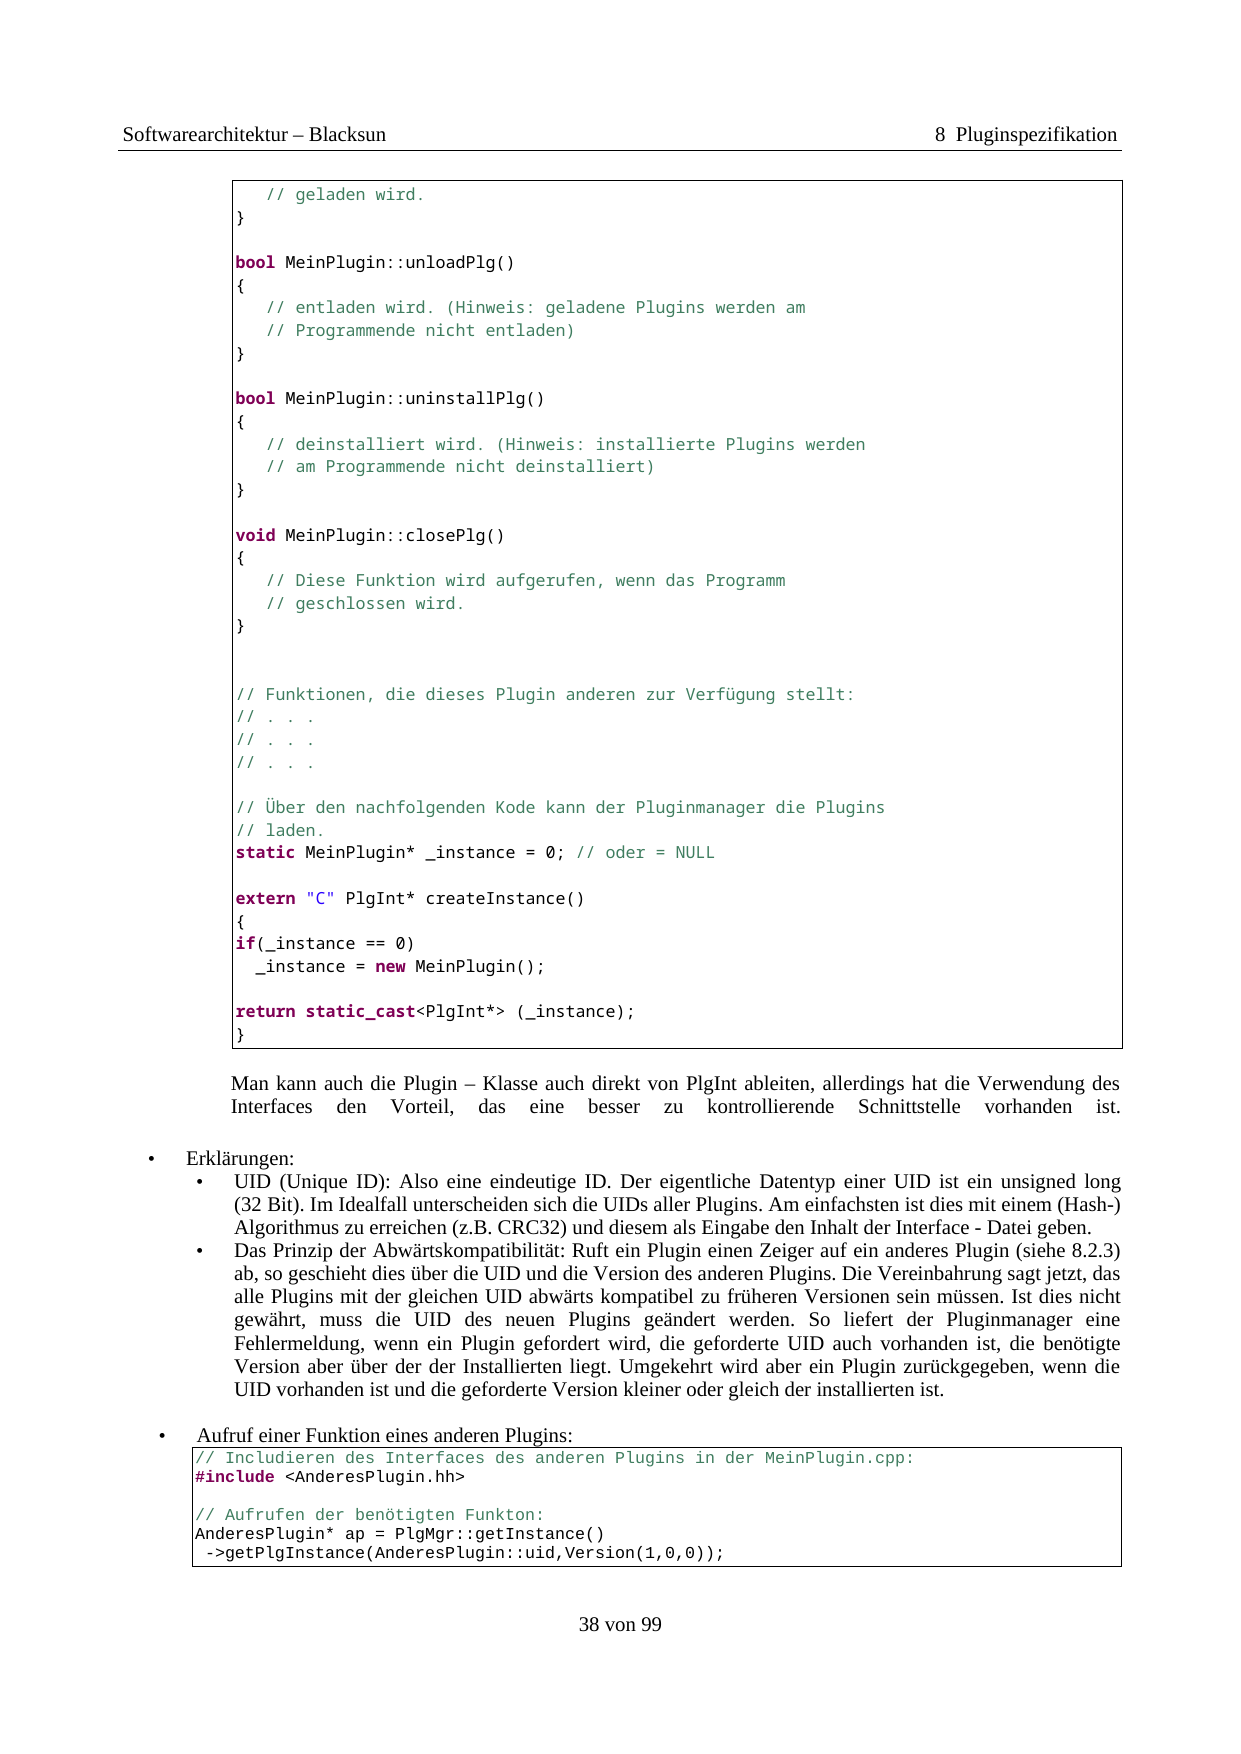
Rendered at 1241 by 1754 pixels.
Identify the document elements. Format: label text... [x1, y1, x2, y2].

list Man kann auch die Plugin – Klasse auch direkt von PlgInt ableiten, allerdings hat die Verwendung des Interfaces den Vorteil, das eine besser zu kontrollierende Schnittstelle vorhanden ist. [193, 1072, 1122, 1146]
list UID (Unique ID): Also eine eindeutige ID. Der eigentliche Datentyp einer UID ist ein unsigned long (32 Bit). Im Idealfall unterscheiden sich die UIDs aller Plugins. Am einfachsten ist dies mit einem (Hash-) Algorithmus zu erreichen (z.B. CRC32) und diesem als Eingabe den Inhalt der Interface - Datei geben. [196, 1169, 1122, 1239]
text return static_cast<PlgInt*> (_instance); [233, 997, 1122, 1020]
list Erklärungen: [148, 1146, 1122, 1169]
text // geladen wird. } bool MeinPlugin::unloadPlg() { // entladen wird. (Hinweis: geladene Plugins werden am // Programmende nicht entladen) } bool MeinPlugin::uninstallPlg() { // deinstalliert wird. (Hinweis: installierte Plugins werden // am Programmende nicht deinstalliert) } void MeinPlugin::closePlg() { // Diese Funktion wird aufgerufen, wenn das Programm // geschlossen wird. } // Funktionen, die dieses Plugin anderen zur Verfügung stellt: // . . . // . . . // . . . // Über den nachfolgenden Kode kann der Pluginmanager die Plugins // laden. static MeinPlugin* _instance = 0; // oder = NULL extern "C" PlgInt* createInstance() { if(_instance == 0) _instance = new MeinPlugin(); [233, 181, 1122, 977]
list Aufruf einer Funktion eines anderen Plugins: [159, 1424, 1122, 1447]
text } [233, 1020, 1122, 1048]
list Das Prinzip der Abwärtskompatibilität: Ruft ein Plugin einen Zeiger auf ein anderes Plugin (siehe 8.2.3) ab, so geschieht dies über die UID und die Version des anderen Plugins. Die Vereinbahrung sagt jetzt, das alle Plugins mit der gleichen UID abwärts kompatibel zu früheren Versionen sein müssen. Ist dies nicht gewährt, muss die UID des neuen Plugins geändert werden. So liefert der Pluginmanager eine Fehlermeldung, wenn ein Plugin gefordert wird, die geforderte UID auch vorhanden ist, die benötigte Version aber über der der Installierten liegt. Umgekehrt wird aber ein Plugin zurückgegeben, wenn die UID vorhanden ist und die geforderte Version kleiner oder gleich der installierten ist. [196, 1239, 1122, 1401]
text // Includieren des Interfaces des anderen Plugins in der MeinPlugin.cpp: #include <AnderesPlugin.hh> // Aufrufen der benötigten Funkton: AnderesPlugin* ap = PlgMgr::getInstance() ->getPlgInstance(AnderesPlugin::uid,Version(1,0,0)); [193, 1448, 1121, 1566]
